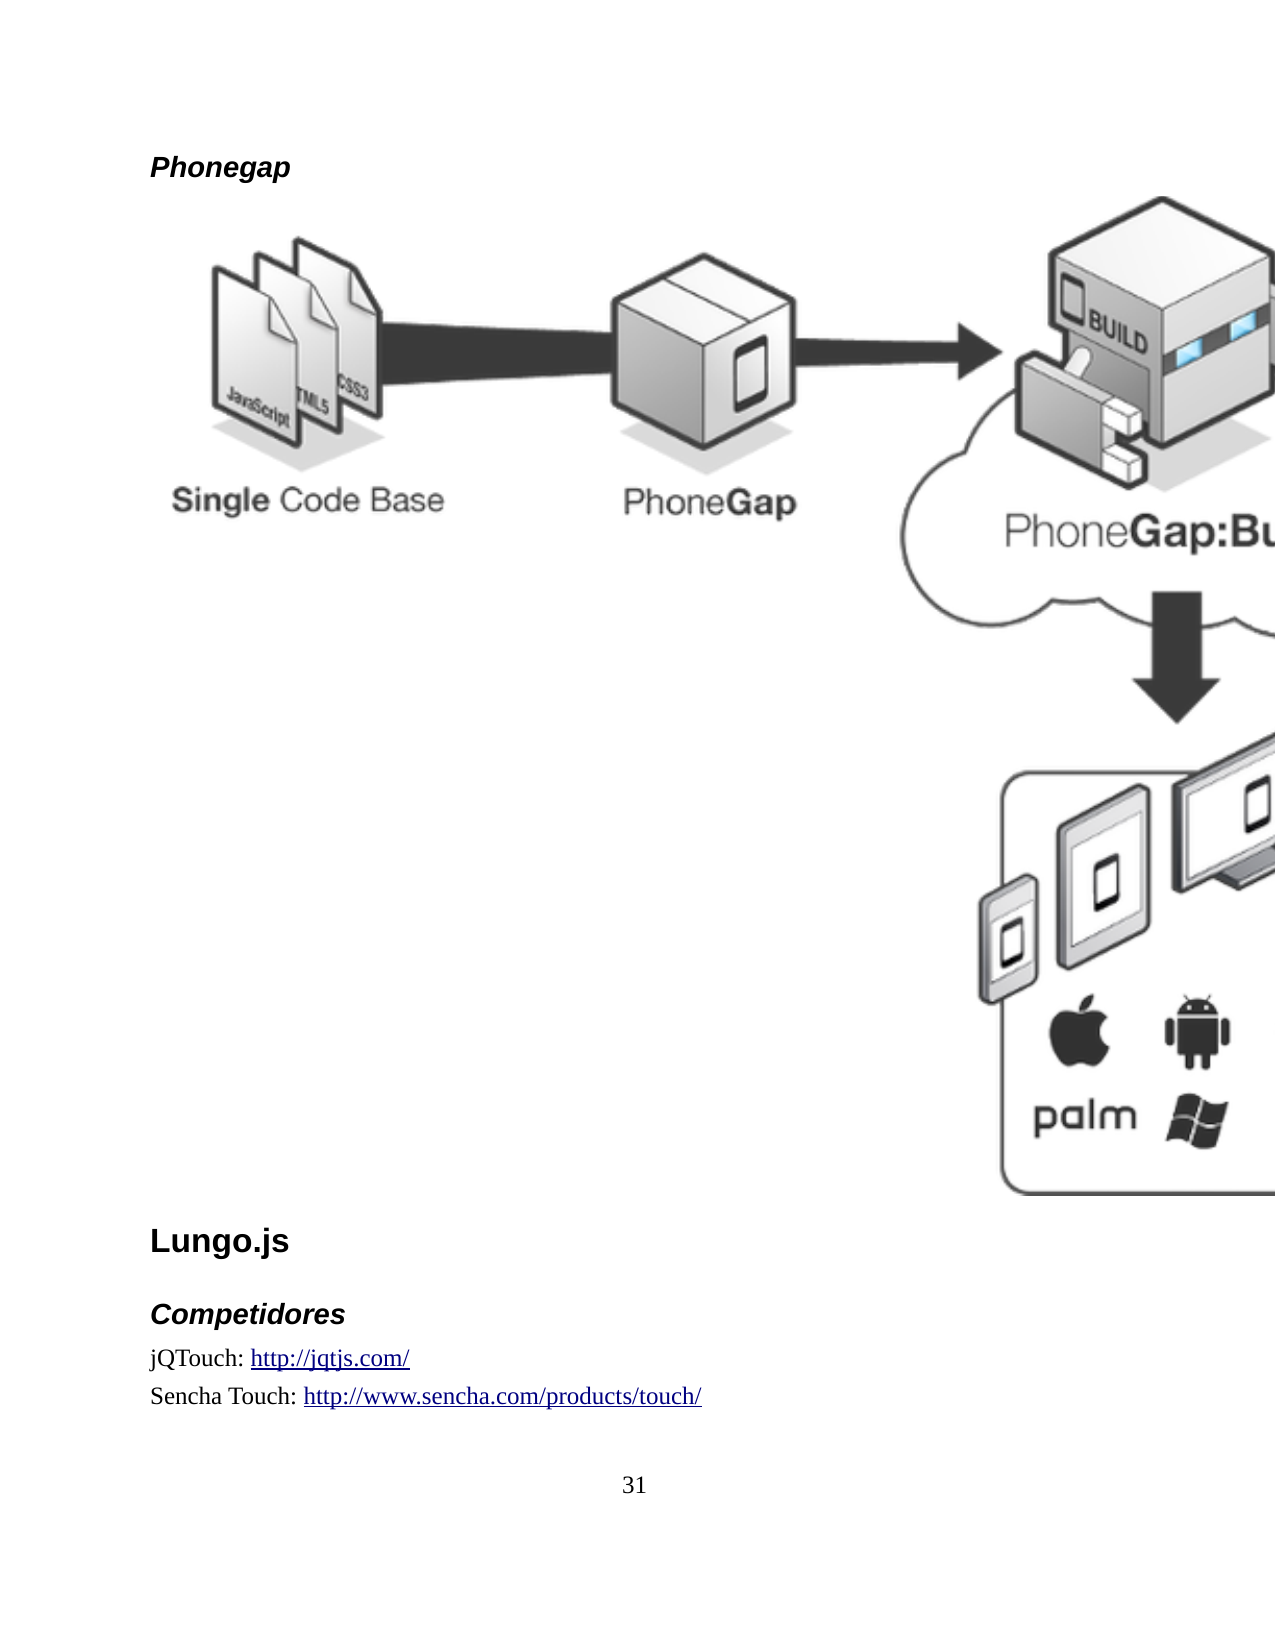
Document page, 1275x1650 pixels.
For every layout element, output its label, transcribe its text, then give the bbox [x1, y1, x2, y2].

subtitle Competidores [150, 1297, 1125, 1331]
picture [150, 196, 1275, 1196]
text jQTouch: http://jqtjs.com/ [150, 1343, 1125, 1372]
subtitle Phonegap [150, 150, 1125, 183]
subtitle Lungo.js [150, 1221, 1125, 1260]
text Sencha Touch: http://www.sencha.com/products/touch/ [150, 1381, 1125, 1410]
